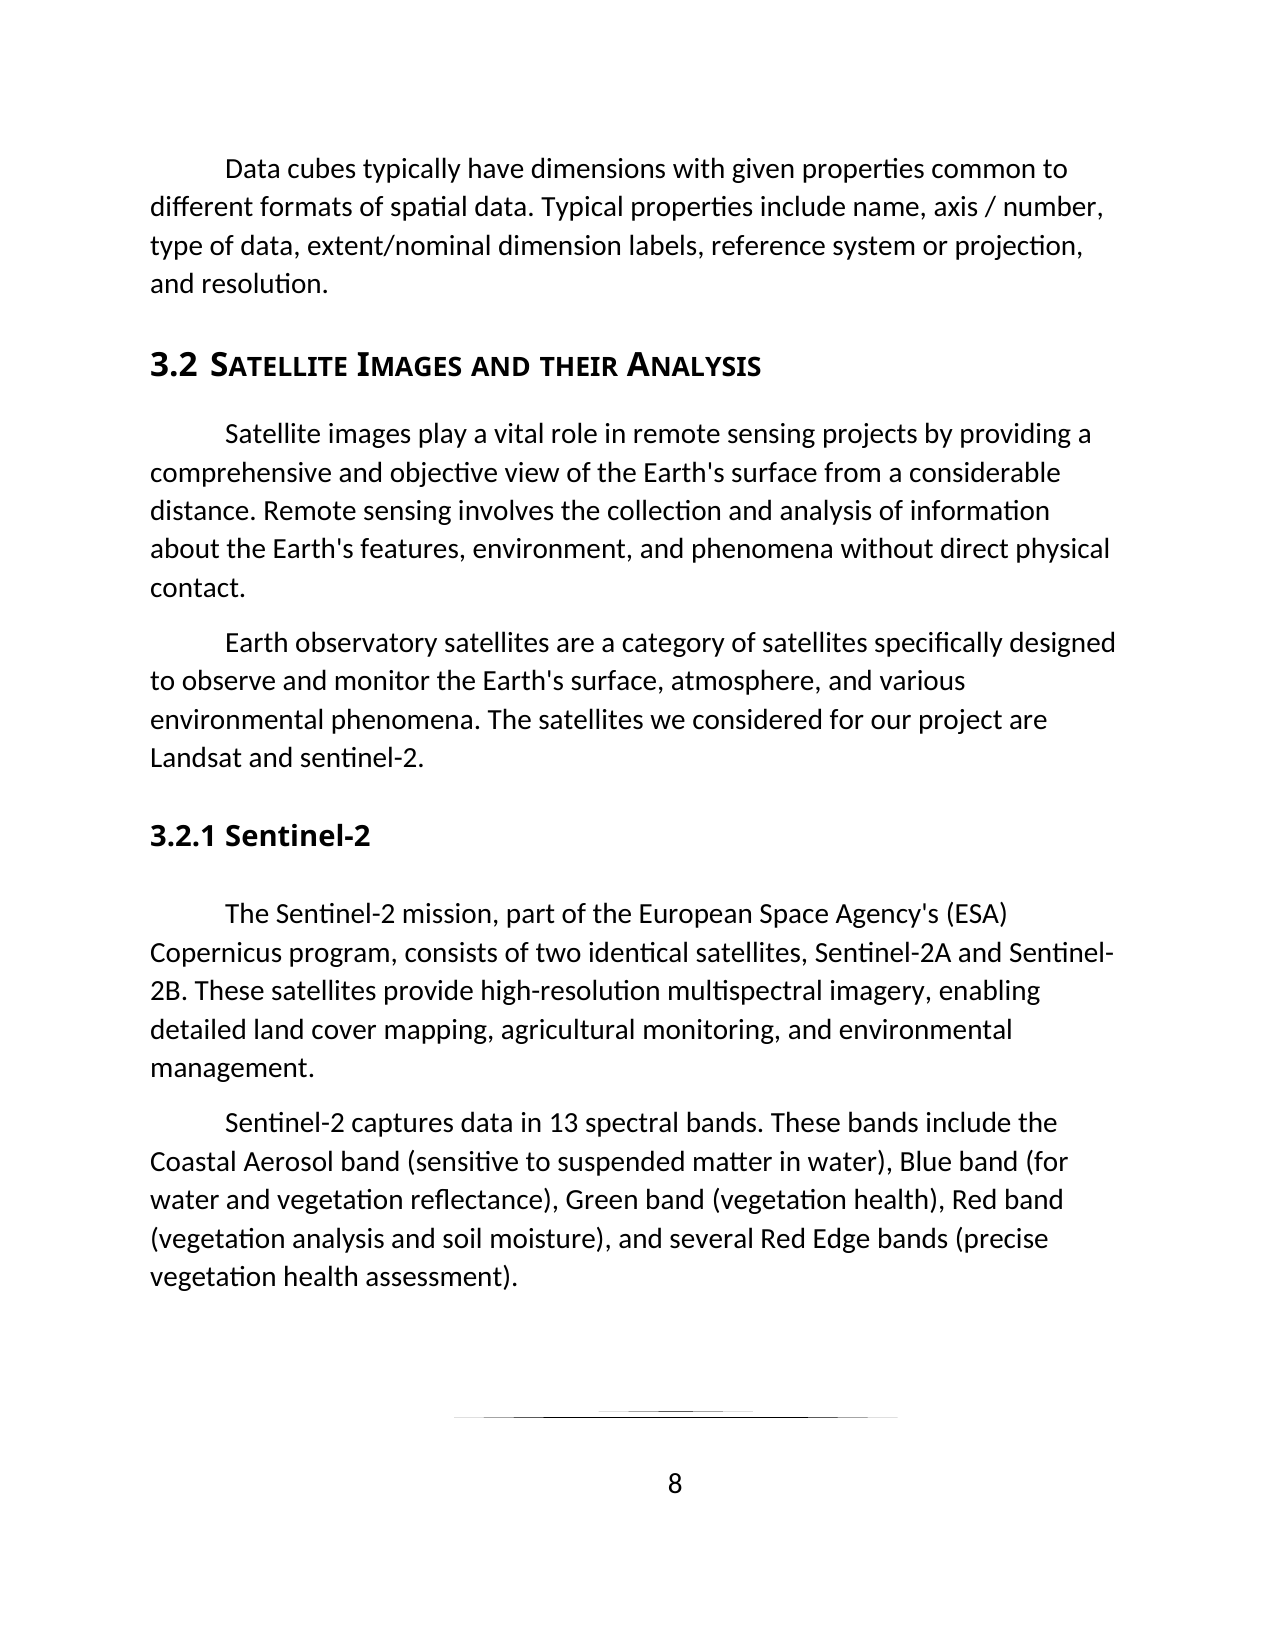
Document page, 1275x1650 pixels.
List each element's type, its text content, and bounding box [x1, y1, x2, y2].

subtitle Satellite Images and their Analysis [150, 341, 1125, 387]
text Sentinel-2 captures data in 13 spectral bands. These bands include the Coastal Aerosol band (sensitive to suspended matter in water), Blue band (for water and vegetation reflectance), Green band (vegetation health), Red band (vegetation analysis and soil moisture), and several Red Edge bands (precise vegetation health assessment). [150, 1104, 1125, 1294]
text Earth observatory satellites are a category of satellites specifically designed to observe and monitor the Earth's surface, atmosphere, and various environmental phenomena. The satellites we considered for our project are Landsat and sentinel-2. [150, 624, 1125, 775]
text Satellite images play a vital role in remote sensing projects by providing a comprehensive and objective view of the Earth's surface from a considerable distance. Remote sensing involves the collection and analysis of information about the Earth's features, environment, and phenomena without direct physical contact. [150, 415, 1125, 604]
text The Sentinel-2 mission, part of the European Space Agency's (ESA) Copernicus program, consists of two identical satellites, Sentinel-2A and Sentinel-2B. These satellites provide high-resolution multispectral imagery, enabling detailed land cover mapping, agricultural monitoring, and environmental management. [150, 896, 1125, 1085]
subtitle Sentinel-2 [150, 815, 1125, 855]
text Data cubes typically have dimensions with given properties common to different formats of spatial data. Typical properties include name, axis / number, type of data, extent/nominal dimension labels, reference system or projection, and resolution. [150, 150, 1125, 301]
